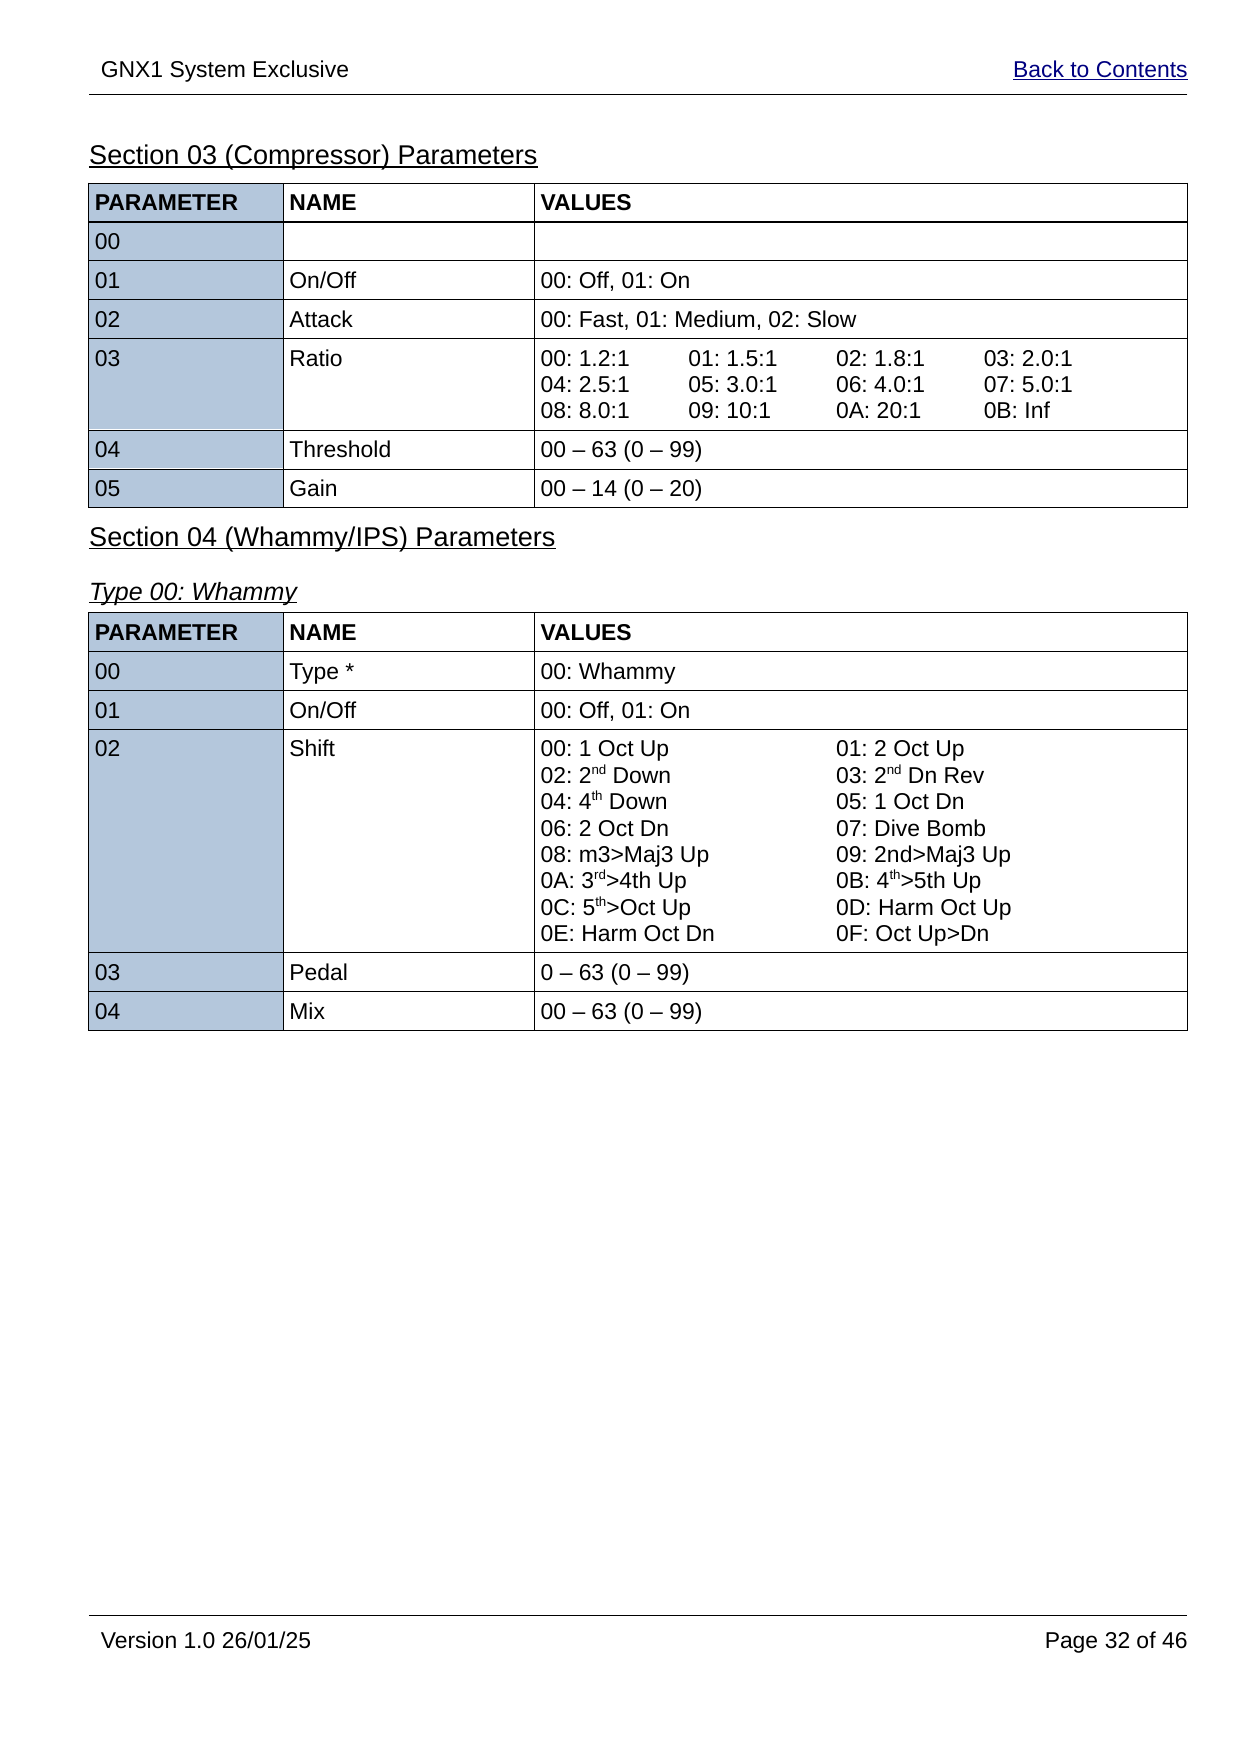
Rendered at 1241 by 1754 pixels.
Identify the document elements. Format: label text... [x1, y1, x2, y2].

table_cell 02 [89, 730, 283, 952]
table_cell Ratio [284, 339, 534, 429]
table_header PARAMETER [89, 613, 283, 651]
table_cell 00: Fast, 01: Medium, 02: Slow [535, 300, 1187, 338]
table_cell 00: Off, 01: On [535, 691, 1187, 729]
table_cell Attack [284, 300, 534, 338]
table_cell 04 [89, 992, 283, 1030]
table_cell 05 [89, 470, 283, 507]
table_cell 00: Whammy [535, 652, 1187, 690]
table_cell 00: Off, 01: On [535, 261, 1187, 299]
table_cell 02 [89, 300, 283, 338]
table_cell On/Off [284, 261, 534, 299]
subtitle Section 03 (Compressor) Parameters [89, 139, 1187, 170]
table_cell 00 [89, 223, 283, 260]
table_cell 01 [89, 691, 283, 729]
table_cell 00 – 14 (0 – 20) [535, 470, 1187, 507]
table_cell Gain [284, 470, 534, 507]
table_header PARAMETER [89, 184, 283, 221]
table_cell Pedal [284, 953, 534, 991]
table_header NAME [284, 613, 534, 651]
subtitle Type 00: Whammy [89, 577, 1187, 606]
table_cell Shift [284, 730, 534, 952]
table_cell 0 – 63 (0 – 99) [535, 953, 1187, 991]
table_header VALUES [535, 613, 1187, 651]
table_cell On/Off [284, 691, 534, 729]
table_cell [284, 223, 534, 260]
table_cell 03 [89, 339, 283, 429]
table_cell 00: 1.2:1 01: 1.5:1 02: 1.8:1 03: 2.0:1 04: 2.5:1 05: 3.0:1 06: 4.0:1 07: 5.0:1 08: 8.0:1 09: 10:1 0A: 20:1 0B: Inf [535, 339, 1187, 429]
subtitle Section 04 (Whammy/IPS) Parameters [89, 521, 1187, 552]
table_cell 00 [89, 652, 283, 690]
table_header VALUES [535, 184, 1187, 221]
table_cell 01 [89, 261, 283, 299]
table_cell 04 [89, 431, 283, 468]
table_cell 03 [89, 953, 283, 991]
table_cell [535, 223, 1187, 260]
table_cell Threshold [284, 431, 534, 468]
table_cell Type * [284, 652, 534, 690]
table_cell 00 – 63 (0 – 99) [535, 992, 1187, 1030]
table_cell Mix [284, 992, 534, 1030]
table_header NAME [284, 184, 534, 221]
table_cell 00 – 63 (0 – 99) [535, 431, 1187, 468]
table_cell 00: 1 Oct Up 01: 2 Oct Up 02: 2nd Down 03: 2nd Dn Rev 04: 4th Down 05: 1 Oct Dn 06: 2 Oct Dn 07: Dive Bomb 08: m3>Maj3 Up 09: 2nd>Maj3 Up 0A: 3rd>4th Up 0B: 4th>5th Up 0C: 5th>Oct Up 0D: Harm Oct Up 0E: Harm Oct Dn 0F: Oct Up>Dn [535, 730, 1187, 952]
